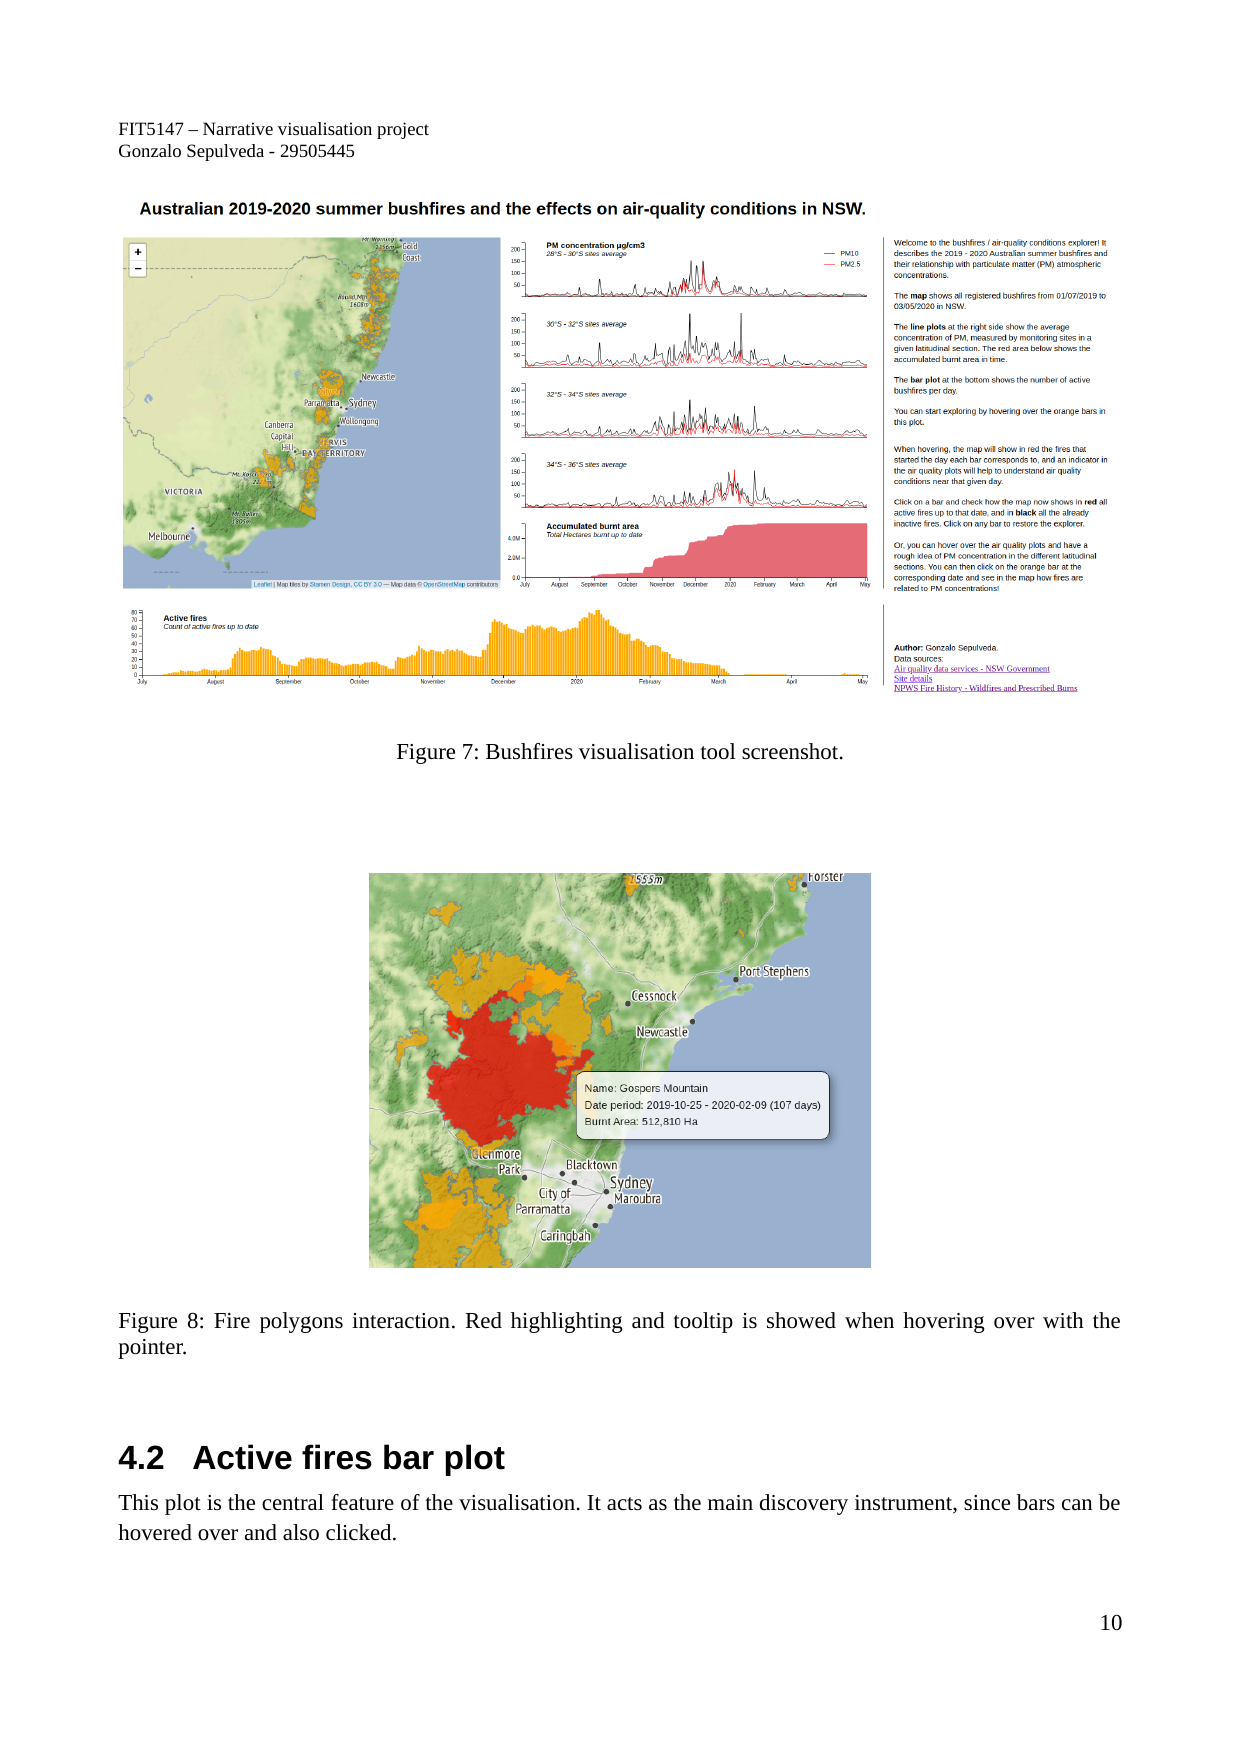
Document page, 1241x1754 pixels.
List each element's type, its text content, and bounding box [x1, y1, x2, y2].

table_header [118, 873, 1122, 1294]
subtitle Active fires bar plot [118, 1438, 1122, 1476]
picture [369, 873, 872, 1268]
text This plot is the central feature of the visualisation. It acts as the main discovery instrument, since bars can be hovered over and also clicked. [118, 1489, 1122, 1545]
table_header [118, 700, 1122, 726]
table_cell Figure 7: Bushfires visualisation tool screenshot. [118, 726, 1122, 777]
table_cell Figure 8: Fire polygons interaction. Red highlighting and tooltip is showed when hovering over with the pointer. [118, 1294, 1122, 1372]
picture [118, 190, 1123, 700]
